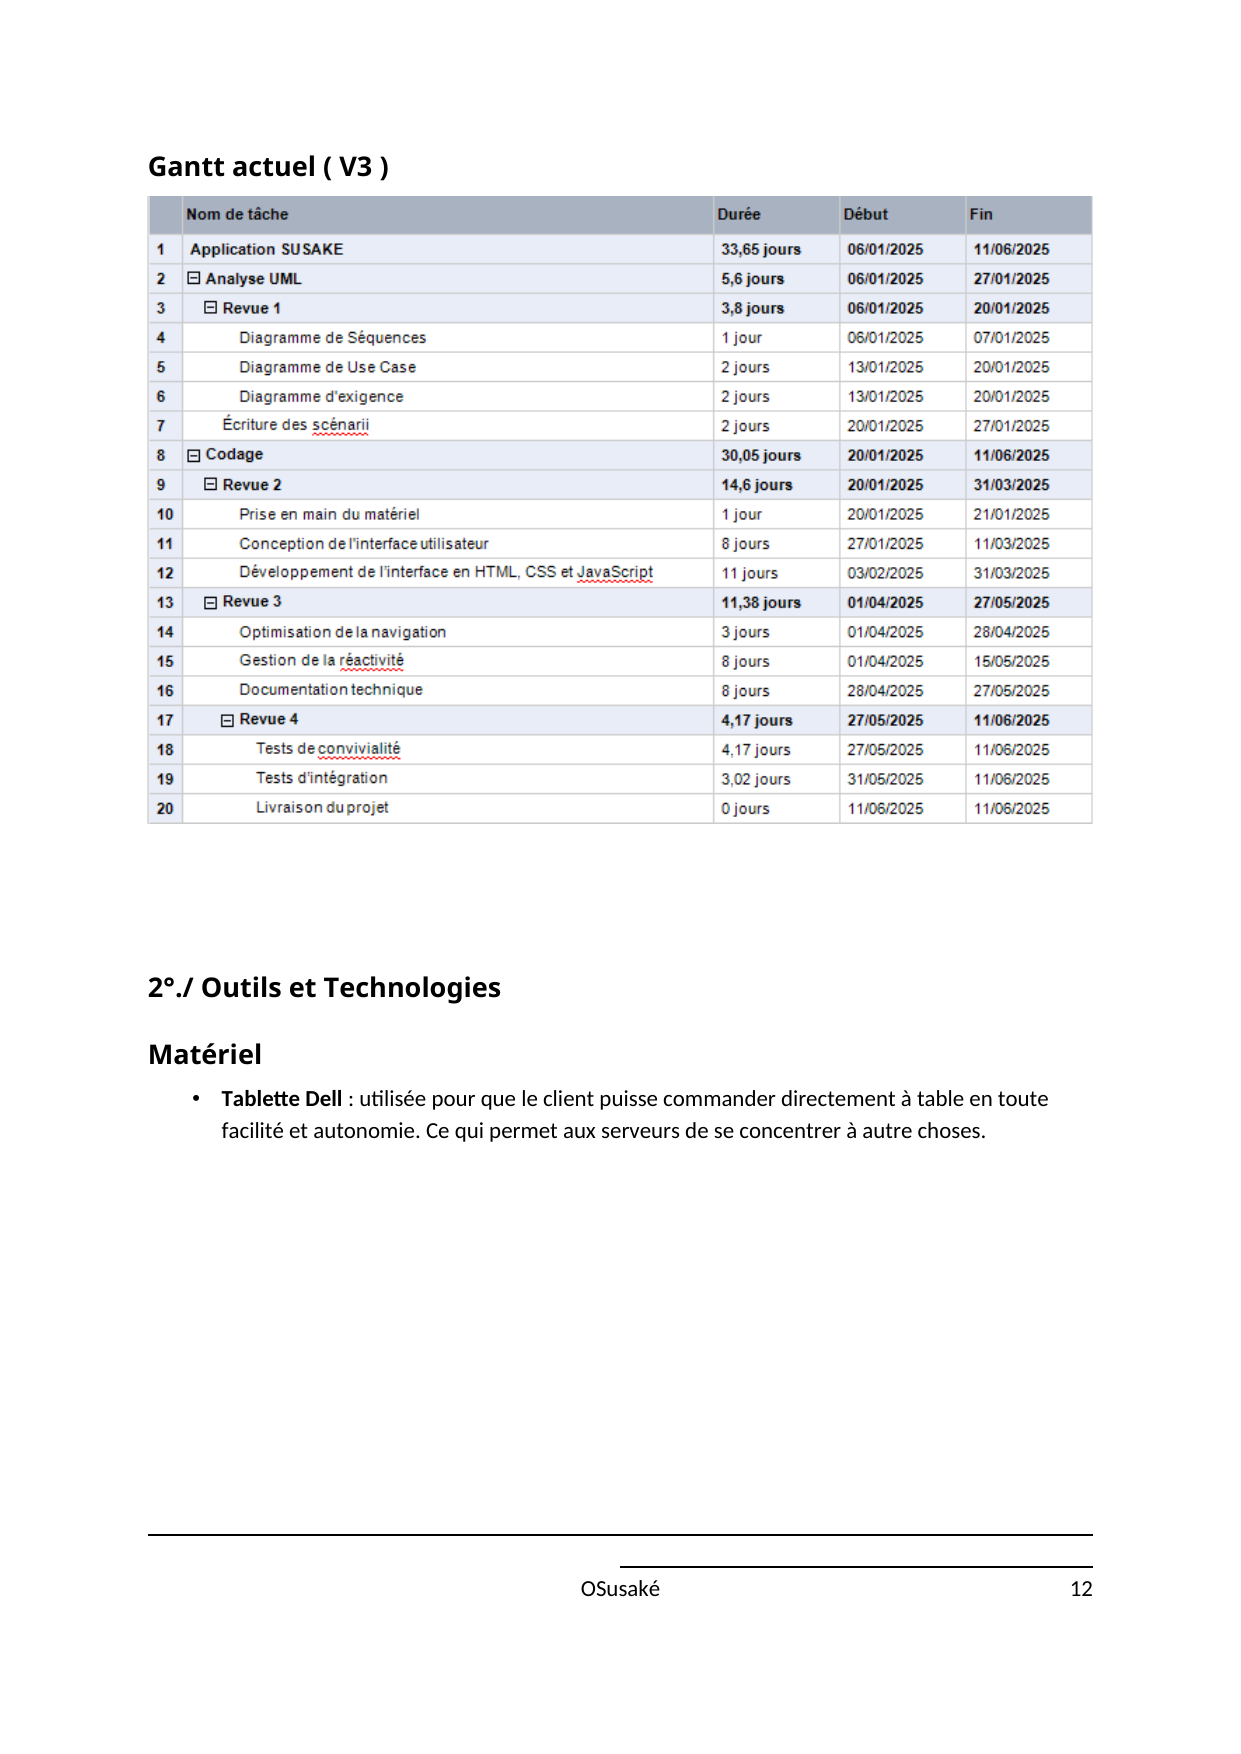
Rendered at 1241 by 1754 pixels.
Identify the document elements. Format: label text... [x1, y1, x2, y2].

list Tablette Dell : utilisée pour que le client puisse commander directement à table en toute facilité et autonomie. Ce qui permet aux serveurs de se concentrer à autre choses. [192, 1084, 1093, 1144]
subtitle Gantt actuel ( V3 ) [148, 148, 1093, 184]
subtitle Matériel [148, 1036, 1093, 1072]
picture [147, 196, 1093, 824]
subtitle 2°./ Outils et Technologies [148, 968, 1093, 1005]
